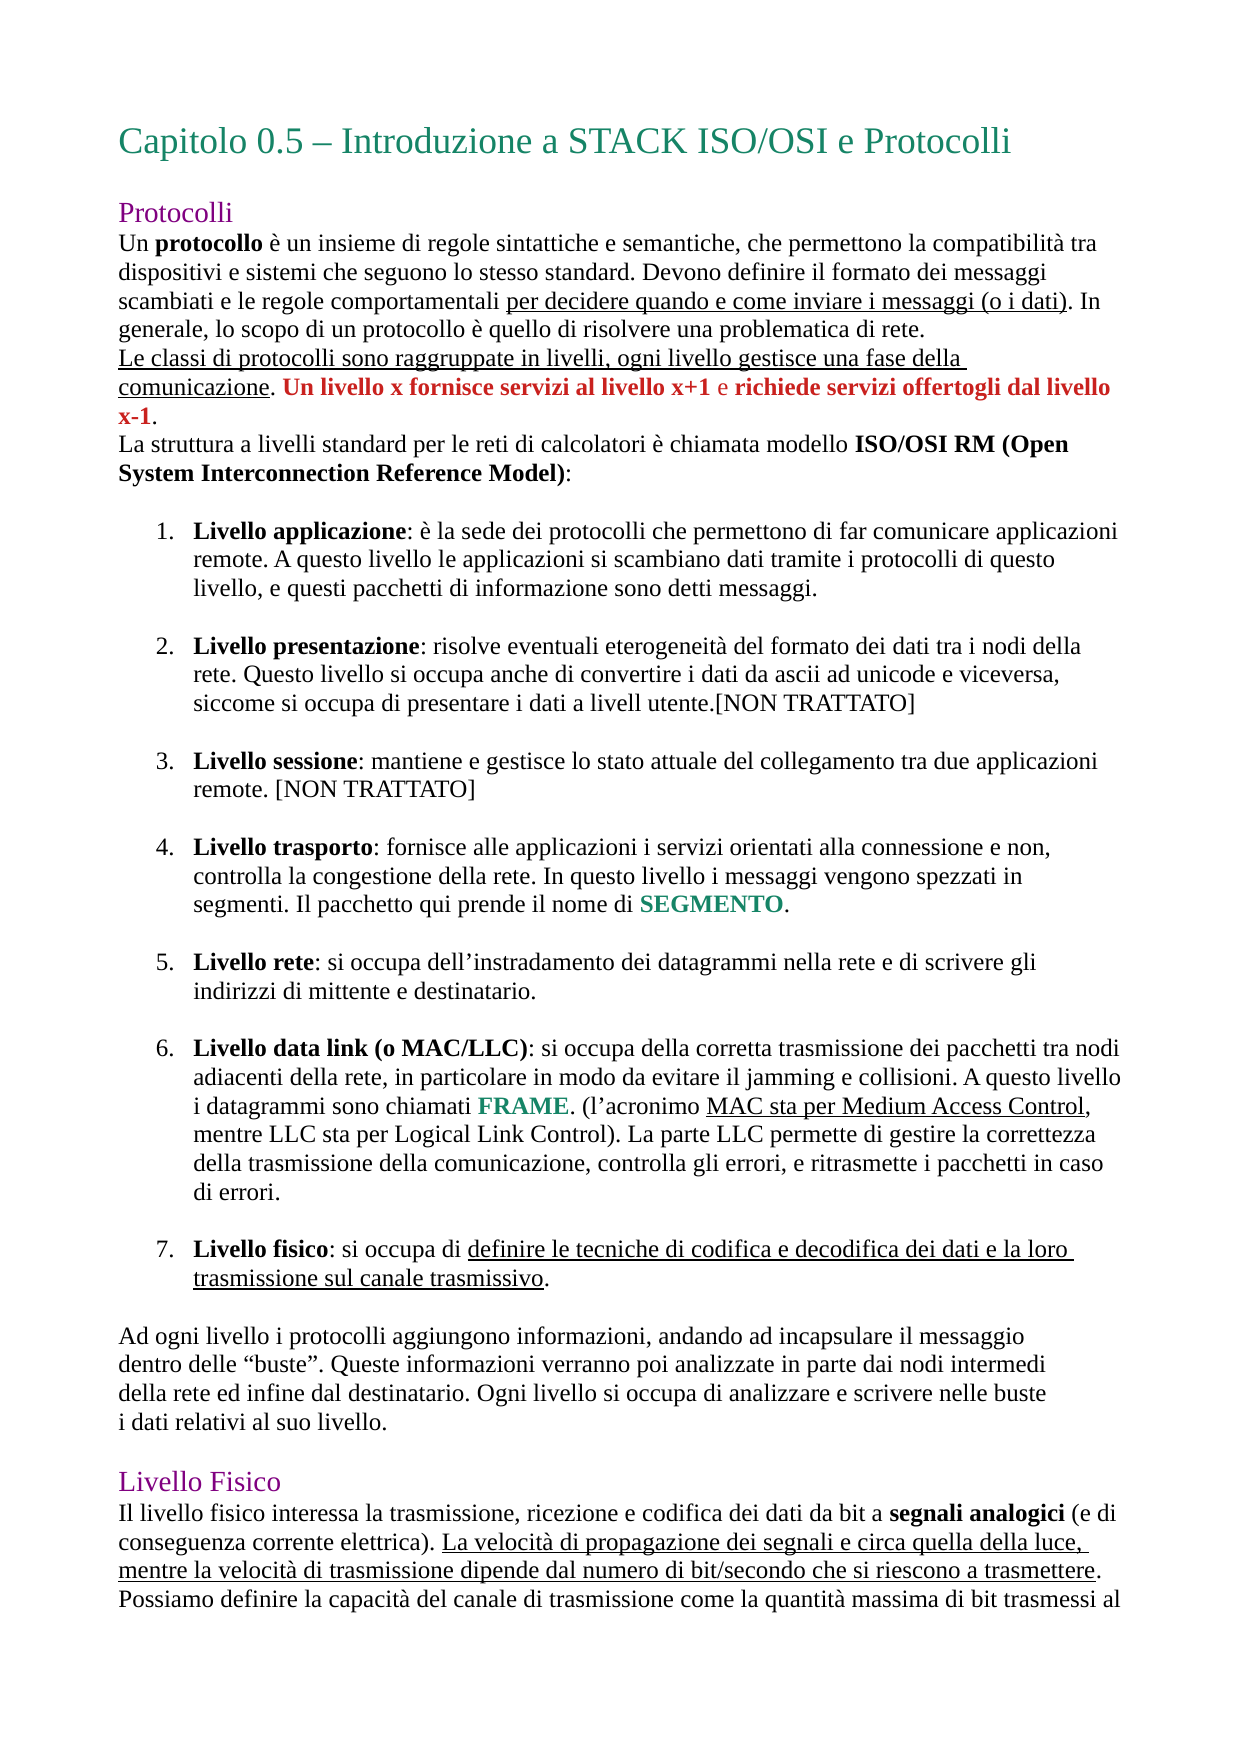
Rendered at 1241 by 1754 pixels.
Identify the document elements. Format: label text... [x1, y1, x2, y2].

text Ad ogni livello i protocolli aggiungono informazioni, andando ad incapsulare il messaggio [118, 1321, 1122, 1349]
list Livello data link (o MAC/LLC): si occupa della corretta trasmissione dei pacchetti tra nodi adiacenti della rete, in particolare in modo da evitare il jamming e collisioni. A questo livello i datagrammi sono chiamati FRAME. (l’acronimo MAC sta per Medium Access Control, mentre LLC sta per Logical Link Control). La parte LLC permette di gestire la correttezza della trasmissione della comunicazione, controlla gli errori, e ritrasmette i pacchetti in caso di errori. [156, 1033, 1122, 1206]
list Livello rete: si occupa dell’instradamento dei datagrammi nella rete e di scrivere gli indirizzi di mittente e destinatario. [156, 947, 1122, 1004]
text Protocolli [118, 195, 1122, 228]
text i dati relativi al suo livello. [118, 1407, 1122, 1436]
text Le classi di protocolli sono raggruppate in livelli, ogni livello gestisce una fase della comunicazione. Un livello x fornisce servizi al livello x+1 e richiede servizi offertogli dal livello x-1. [118, 343, 1122, 429]
list Livello sessione: mantiene e gestisce lo stato attuale del collegamento tra due applicazioni remote. [NON TRATTATO] [156, 746, 1122, 803]
text Un protocollo è un insieme di regole sintattiche e semantiche, che permettono la compatibilità tra dispositivi e sistemi che seguono lo stesso standard. Devono definire il formato dei messaggi scambiati e le regole comportamentali per decidere quando e come inviare i messaggi (o i dati). In generale, lo scopo di un protocollo è quello di risolvere una problematica di rete. [118, 228, 1122, 343]
list Livello presentazione: risolve eventuali eterogeneità del formato dei dati tra i nodi della rete. Questo livello si occupa anche di convertire i dati da ascii ad unicode e viceversa, siccome si occupa di presentare i dati a livell utente.[NON TRATTATO] [156, 631, 1122, 717]
list Livello applicazione: è la sede dei protocolli che permettono di far comunicare applicazioni remote. A questo livello le applicazioni si scambiano dati tramite i protocolli di questo livello, e questi pacchetti di informazione sono detti messaggi. [156, 516, 1122, 602]
text Il livello fisico interessa la trasmissione, ricezione e codifica dei dati da bit a segnali analogici (e di conseguenza corrente elettrica). La velocità di propagazione dei segnali e circa quella della luce, mentre la velocità di trasmissione dipende dal numero di bit/secondo che si riescono a trasmettere. Possiamo definire la capacità del canale di trasmissione come la quantità massima di bit trasmessi al [118, 1498, 1122, 1613]
text dentro delle “buste”. Queste informazioni verranno poi analizzate in parte dai nodi intermedi [118, 1349, 1122, 1378]
list Livello fisico: si occupa di definire le tecniche di codifica e decodifica dei dati e la loro trasmissione sul canale trasmissivo. [156, 1234, 1122, 1292]
text Capitolo 0.5 – Introduzione a STACK ISO/OSI e Protocolli [118, 118, 1122, 161]
text La struttura a livelli standard per le reti di calcolatori è chiamata modello ISO/OSI RM (Open System Interconnection Reference Model): [118, 429, 1122, 487]
list Livello trasporto: fornisce alle applicazioni i servizi orientati alla connessione e non, controlla la congestione della rete. In questo livello i messaggi vengono spezzati in segmenti. Il pacchetto qui prende il nome di SEGMENTO. [156, 832, 1122, 918]
text Livello Fisico [118, 1464, 1122, 1498]
text della rete ed infine dal destinatario. Ogni livello si occupa di analizzare e scrivere nelle buste [118, 1378, 1122, 1407]
